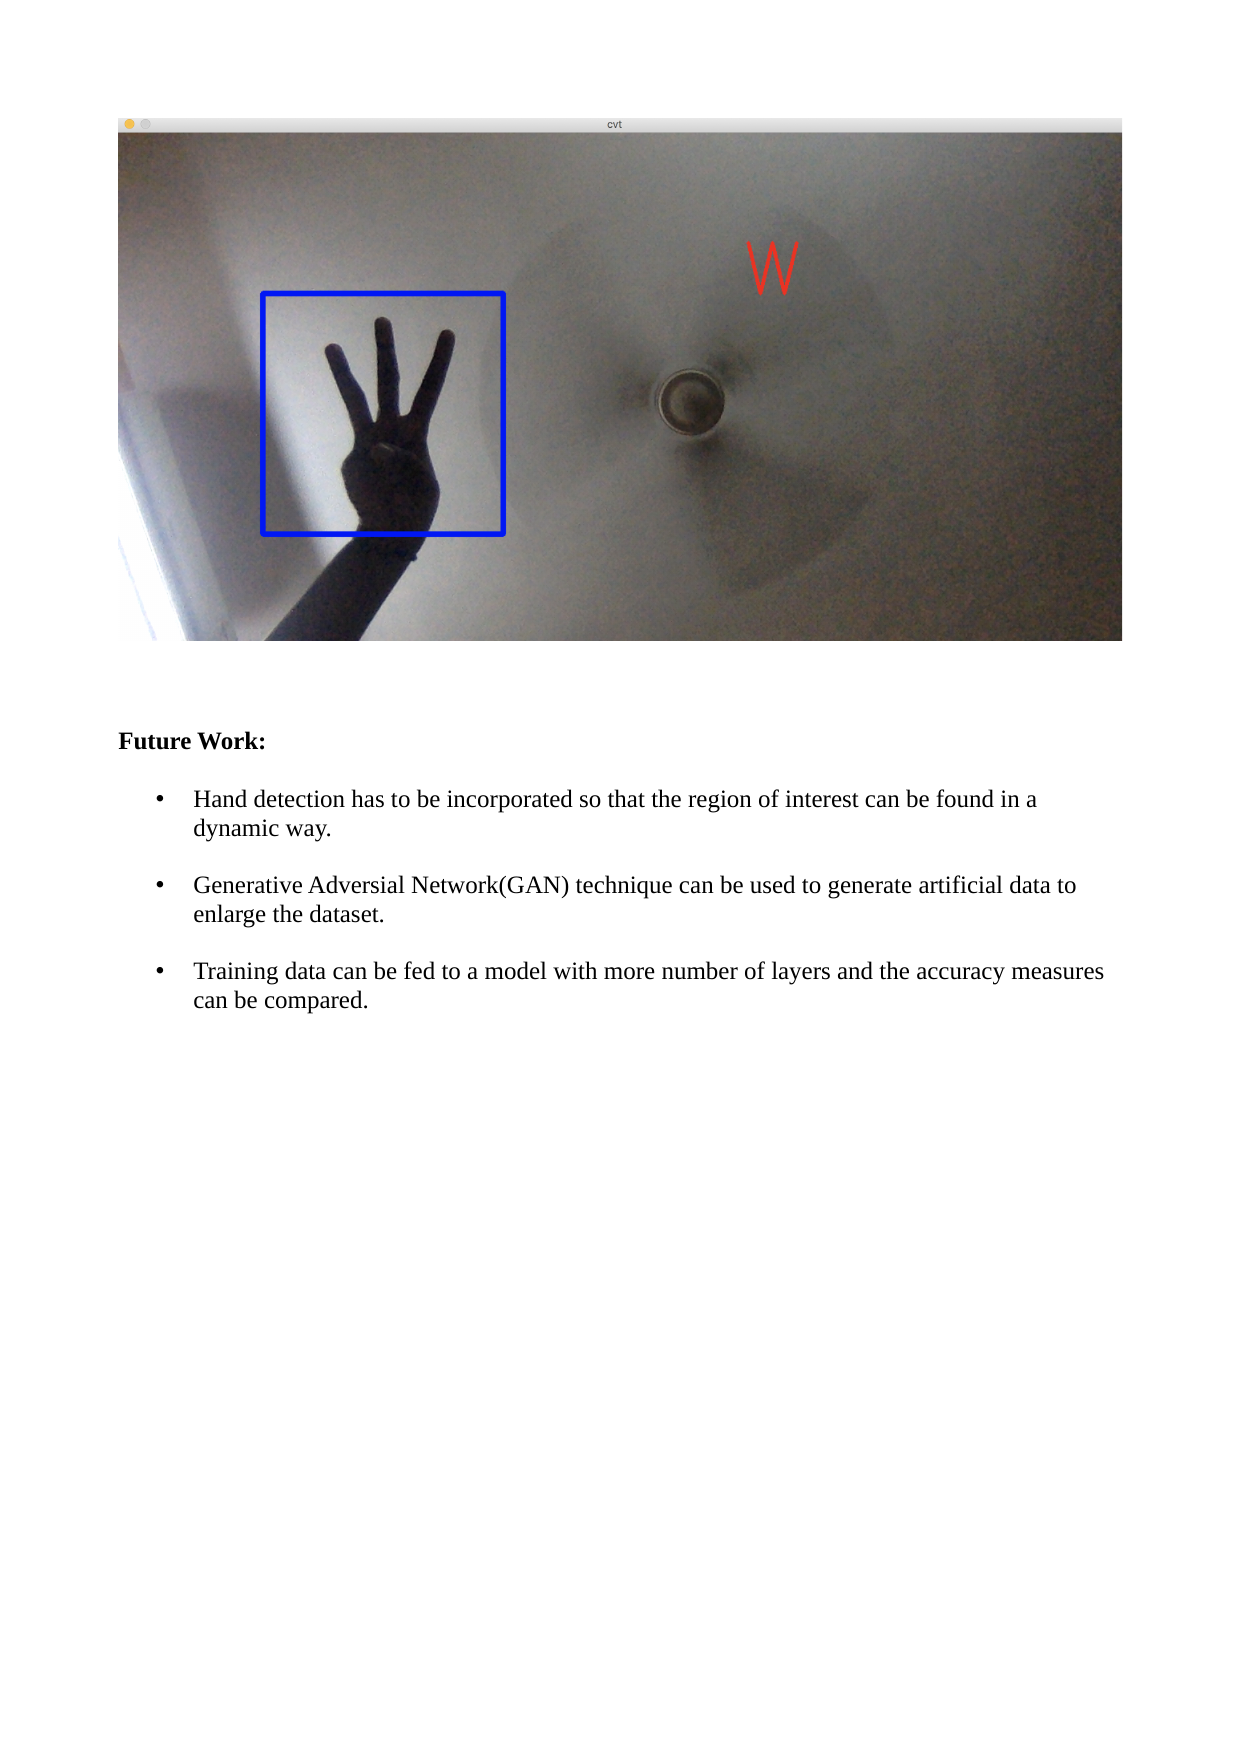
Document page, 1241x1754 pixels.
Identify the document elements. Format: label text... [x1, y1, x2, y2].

text Future Work: [118, 726, 1122, 755]
list Generative Adversial Network(GAN) technique can be used to generate artificial data to enlarge the dataset. [156, 870, 1122, 928]
list Hand detection has to be incorporated so that the region of interest can be found in a dynamic way. [156, 784, 1122, 841]
list Training data can be fed to a model with more number of layers and the accuracy measures can be compared. [156, 956, 1122, 1014]
picture [118, 118, 1123, 641]
